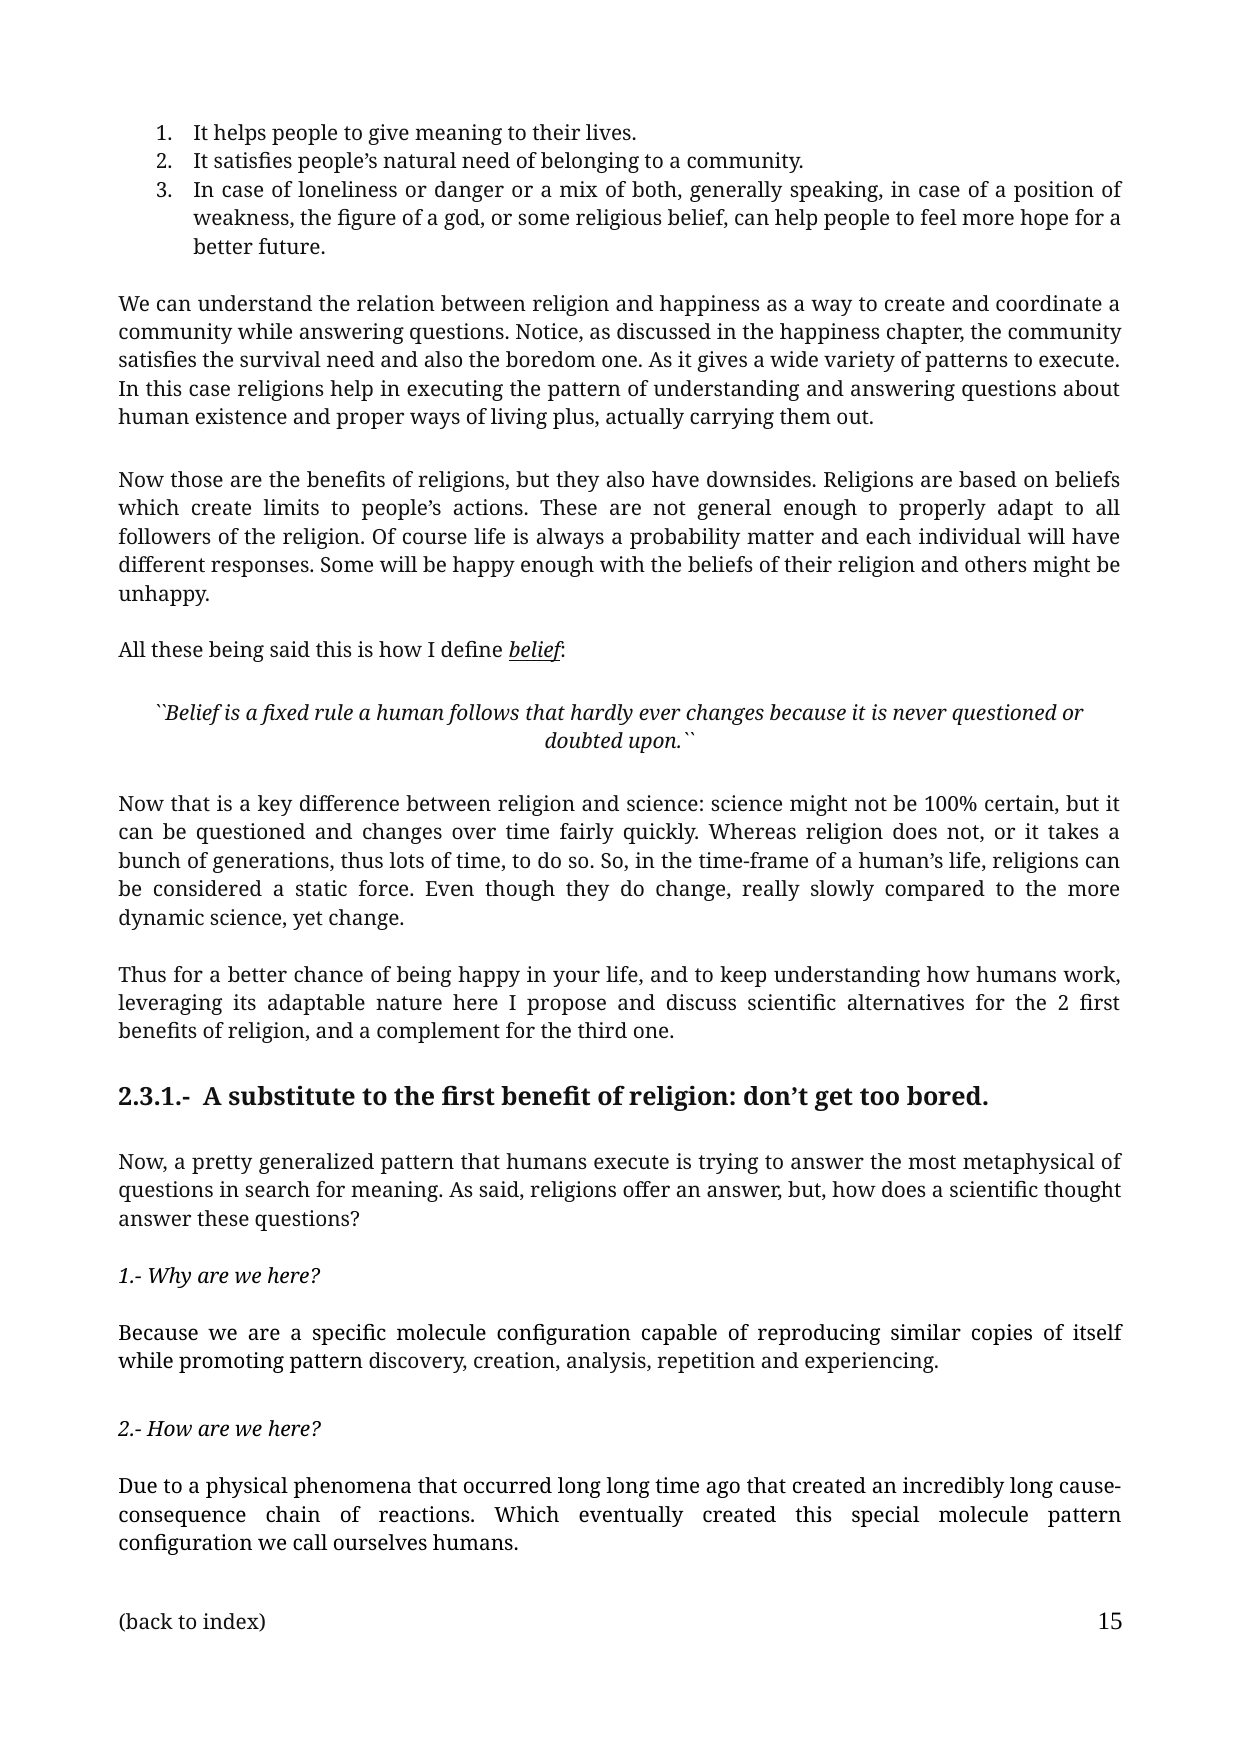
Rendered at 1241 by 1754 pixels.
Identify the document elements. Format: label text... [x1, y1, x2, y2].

text All these being said this is how I define belief: [118, 636, 1122, 664]
text Due to a physical phenomena that occurred long long time ago that created an incredibly long cause-consequence chain of reactions. Which eventually created this special molecule pattern configuration we call ourselves humans. [118, 1471, 1122, 1557]
list In case of loneliness or danger or a mix of both, generally speaking, in case of a position of weakness, the figure of a god, or some religious belief, can help people to feel more hope for a better future. [156, 175, 1122, 260]
text Because we are a specific molecule configuration capable of reproducing similar copies of itself while promoting pattern discovery, creation, analysis, repetition and experiencing. [118, 1318, 1122, 1375]
text We can understand the relation between religion and happiness as a way to create and coordinate a community while answering questions. Notice, as discussed in the happiness chapter, the community satisfies the survival need and also the boredom one. As it gives a wide variety of patterns to execute. In this case religions help in executing the pattern of understanding and answering questions about human existence and proper ways of living plus, actually carrying them out. [118, 289, 1122, 431]
text Thus for a better chance of being happy in your life, and to keep understanding how humans work, leveraging its adaptable nature here I propose and discuss scientific alternatives for the 2 first benefits of religion, and a complement for the third one. [118, 960, 1122, 1045]
list It helps people to give meaning to their lives. [156, 118, 1122, 147]
list It satisfies people’s natural need of belonging to a community. [156, 147, 1122, 175]
text 1.- Why are we here? [118, 1261, 1122, 1289]
text ``Belief is a fixed rule a human follows that hardly ever changes because it is never questioned or doubted upon.`` [118, 698, 1122, 755]
text Now that is a key difference between religion and science: science might not be 100% certain, but it can be questioned and changes over time fairly quickly. Whereas religion does not, or it takes a bunch of generations, thus lots of time, to do so. So, in the time-frame of a human’s life, religions can be considered a static force. Even though they do change, really slowly compared to the more dynamic science, yet change. [118, 789, 1122, 931]
text Now, a pretty generalized pattern that humans execute is trying to answer the most metaphysical of questions in search for meaning. As said, religions offer an answer, but, how does a scientific thought answer these questions? [118, 1147, 1122, 1232]
text 2.- How are we here? [118, 1414, 1122, 1443]
text 2.3.1.- A substitute to the first benefit of religion: don’t get too bored. [118, 1079, 1122, 1113]
text Now those are the benefits of religions, but they also have downsides. Religions are based on beliefs which create limits to people’s actions. These are not general enough to properly adapt to all followers of the religion. Of course life is always a probability matter and each individual will have different responses. Some will be happy enough with the beliefs of their religion and others might be unhappy. [118, 465, 1122, 607]
